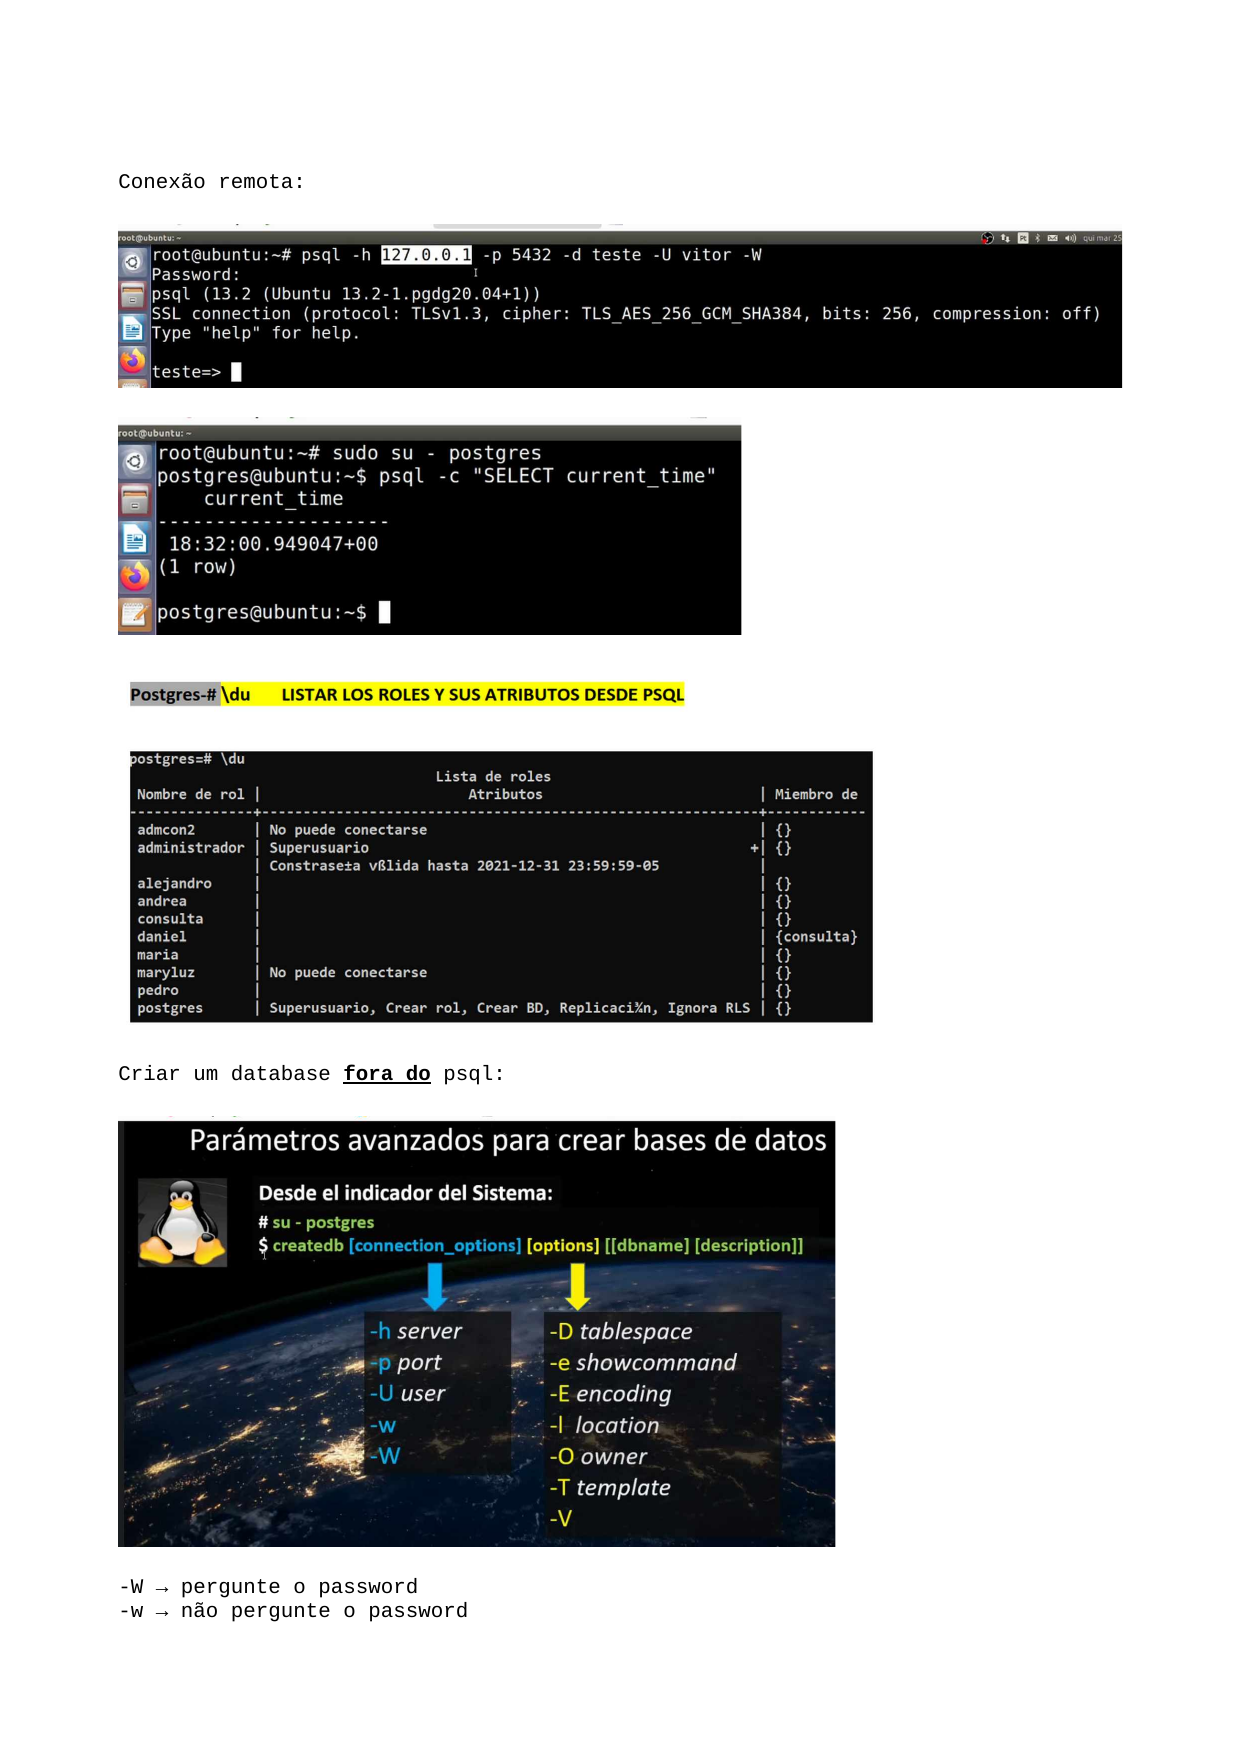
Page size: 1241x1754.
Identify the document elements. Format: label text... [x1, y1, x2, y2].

text -w → não pergunte o password [118, 1600, 1122, 1624]
picture [118, 664, 889, 1034]
text Criar um database fora do psql: [118, 1063, 1122, 1087]
text -W → pergunte o password [118, 1576, 1122, 1600]
picture [118, 224, 1123, 388]
picture [118, 1116, 836, 1547]
picture [118, 417, 742, 635]
text Conexão remota: [118, 171, 1122, 195]
